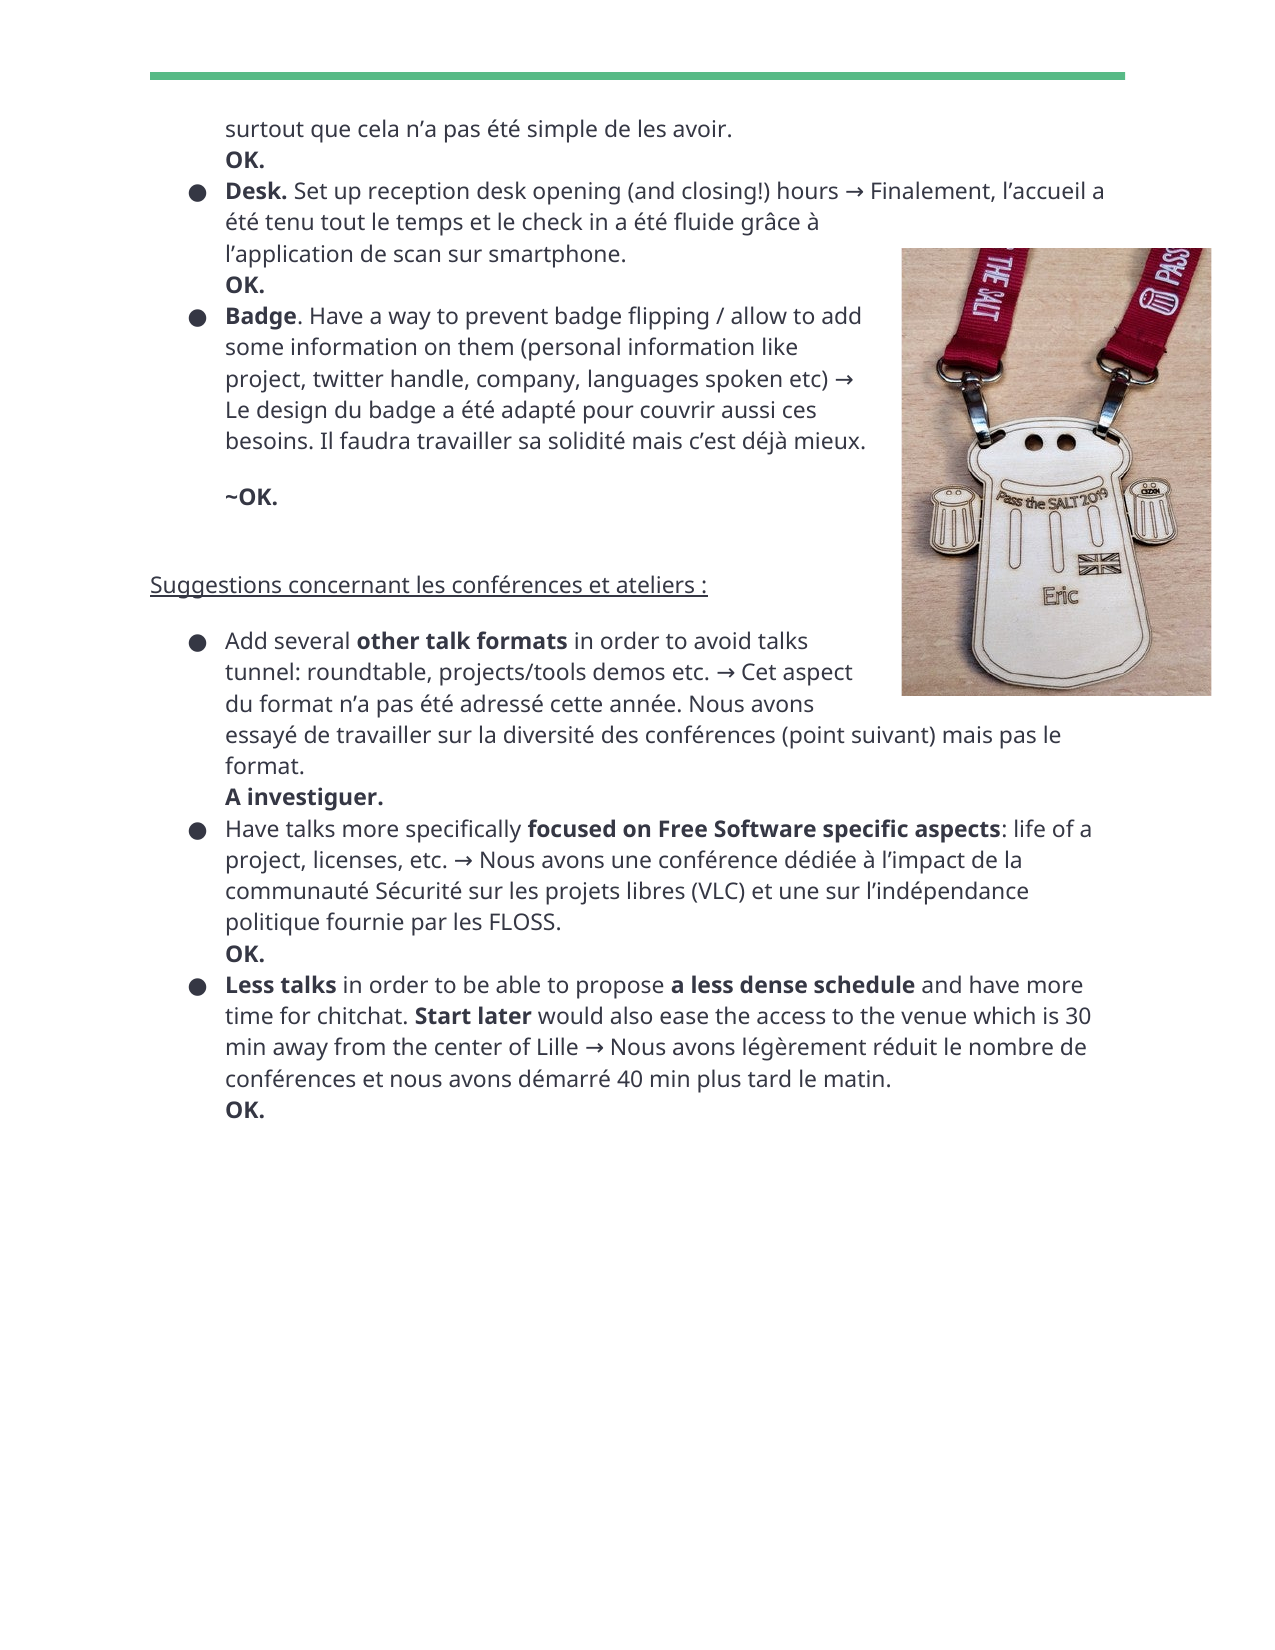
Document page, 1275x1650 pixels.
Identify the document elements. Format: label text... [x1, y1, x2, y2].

picture [901, 248, 1212, 696]
list Have talks more specifically focused on Free Software specific aspects: life of a project, licenses, etc. → Nous avons une conférence dédiée à l’impact de la communauté Sécurité sur les projets libres (VLC) et une sur l’indépendance politique fournie par les FLOSS. OK. [187, 812, 1125, 969]
text Suggestions concernant les conférences et ateliers : [150, 569, 901, 600]
text ~OK. [225, 481, 901, 544]
list Badge. Have a way to prevent badge flipping / allow to add some information on them (personal information like project, twitter handle, company, languages spoken etc) → Le design du badge a été adapté pour couvrir aussi ces besoins. Il faudra travailler sa solidité mais c’est déjà mieux. [187, 300, 901, 456]
list Add several other talk formats in order to avoid talks tunnel: roundtable, projects/tools demos etc. → Cet aspect du format n’a pas été adressé cette année. Nous avons essayé de travailler sur la diversité des conférences (point suivant) mais pas le format. A investiguer. [187, 625, 1125, 812]
picture [150, 72, 1125, 80]
list Desk. Set up reception desk opening (and closing!) hours → Finalement, l’accueil a été tenu tout le temps et le check in a été fluide grâce à l’application de scan sur smartphone. OK. [187, 175, 1125, 300]
list surtout que cela n’a pas été simple de les avoir. OK. [187, 112, 1125, 175]
list Less talks in order to be able to propose a less dense schedule and have more time for chitchat. Start later would also ease the access to the venue which is 30 min away from the center of Lille → Nous avons légèrement réduit le nombre de conférences et nous avons démarré 40 min plus tard le matin. OK. [187, 969, 1125, 1125]
